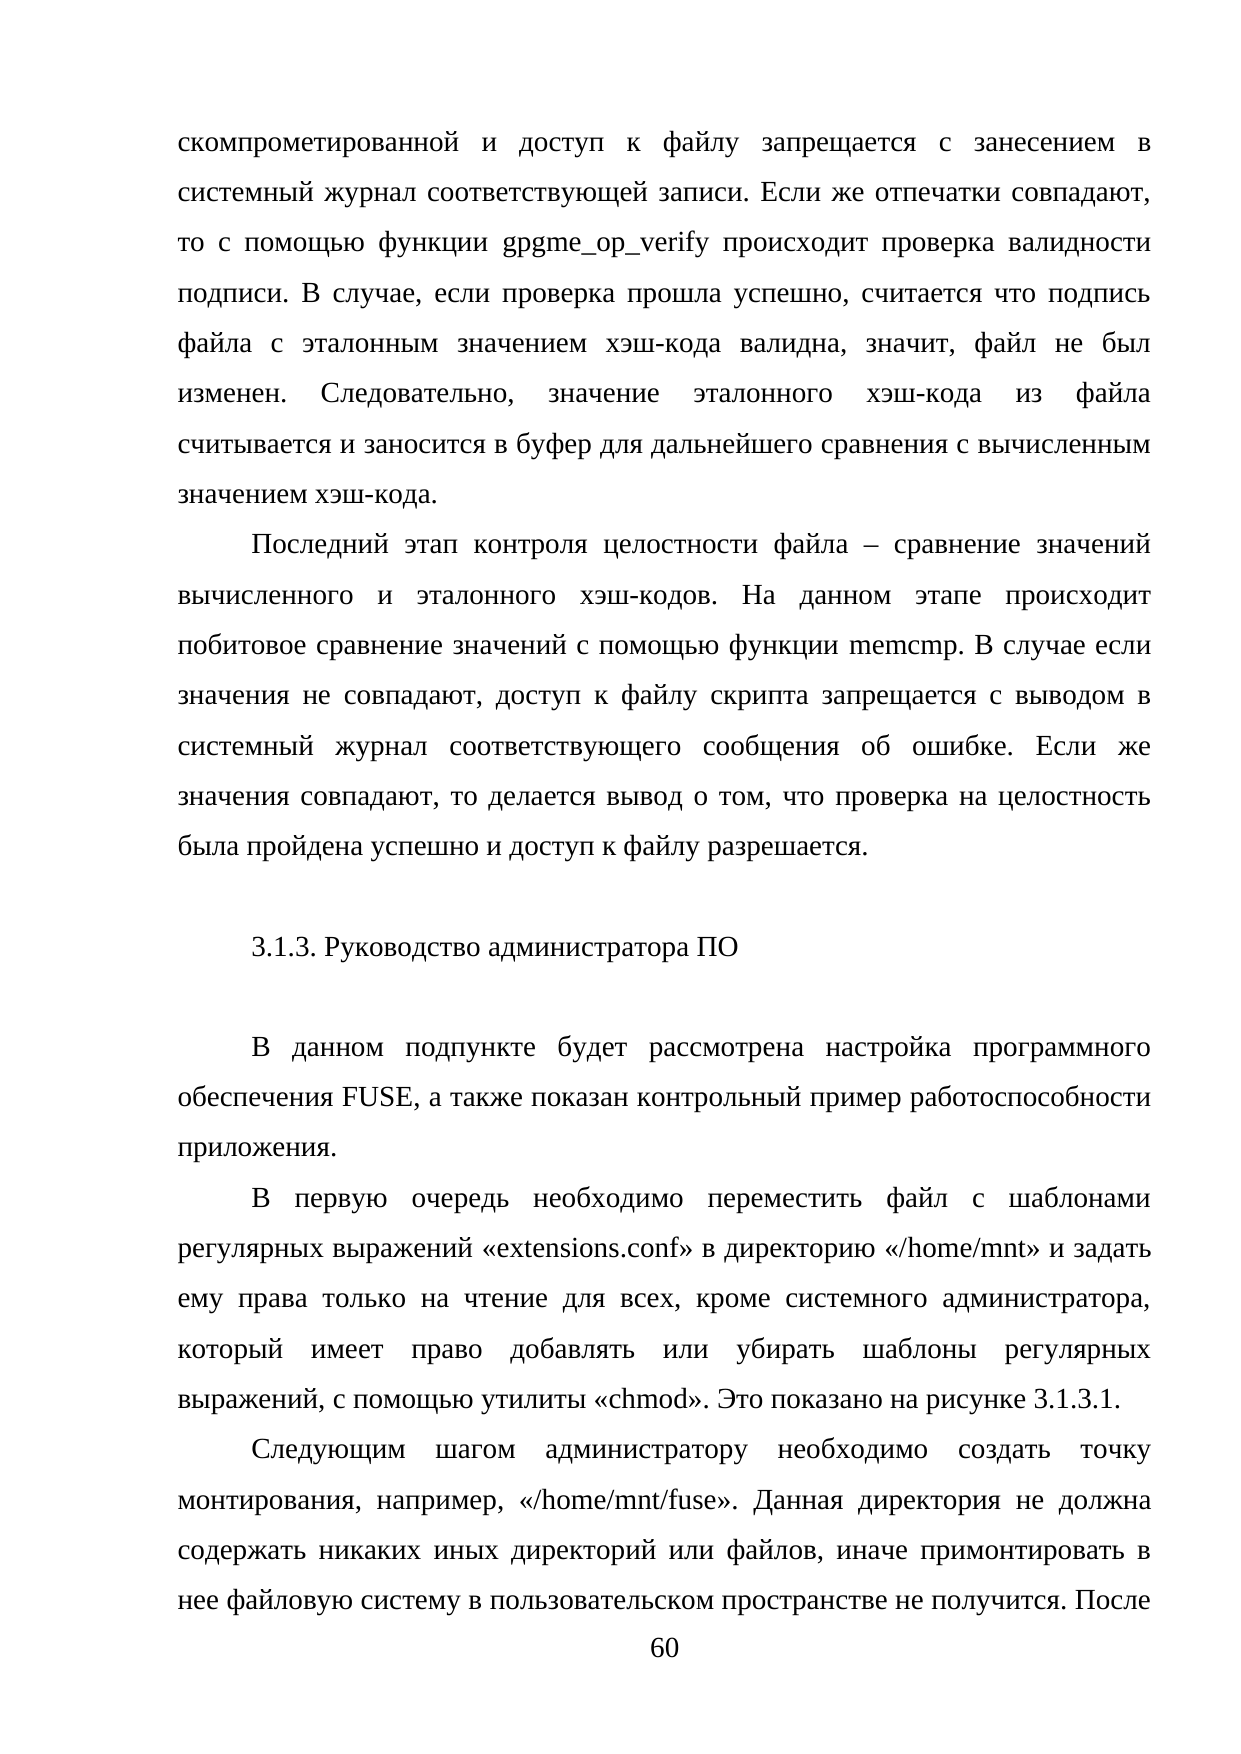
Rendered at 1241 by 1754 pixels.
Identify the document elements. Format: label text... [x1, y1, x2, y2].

text В данном подпункте будет рассмотрена настройка программного обеспечения FUSE, а также показан контрольный пример работоспособности приложения. [177, 1029, 1152, 1163]
text Следующим шагом администратору необходимо создать точку монтирования, например, «/home/mnt/fuse». Данная директория не должна содержать никаких иных директорий или файлов, иначе примонтировать в нее файловую систему в пользовательском пространстве не получится. После [177, 1431, 1152, 1616]
text скомпрометированной и доступ к файлу запрещается с занесением в системный журнал соответствующей записи. Если же отпечатки совпадают, то с помощью функции gpgme_op_verify происходит проверка валидности подписи. В случае, если проверка прошла успешно, считается что подпись файла с эталонным значением хэш-кода валидна, значит, файл не был изменен. Следовательно, значение эталонного хэш-кода из файла считывается и заносится в буфер для дальнейшего сравнения с вычисленным значением хэш-кода. [177, 124, 1152, 510]
list Руководство администратора ПО [177, 929, 1152, 962]
text Последний этап контроля целостности файла – сравнение значений вычисленного и эталонного хэш-кодов. На данном этапе происходит побитовое сравнение значений с помощью функции memcmp. В случае если значения не совпадают, доступ к файлу скрипта запрещается с выводом в системный журнал соответствующего сообщения об ошибке. Если же значения совпадают, то делается вывод о том, что проверка на целостность была пройдена успешно и доступ к файлу разрешается. [177, 526, 1152, 862]
text В первую очередь необходимо переместить файл с шаблонами регулярных выражений «extensions.conf» в директорию «/home/mnt» и задать ему права только на чтение для всех, кроме системного администратора, который имеет право добавлять или убирать шаблоны регулярных выражений, с помощью утилиты «chmod». Это показано на рисунке 3.1.3.1. [177, 1180, 1152, 1415]
